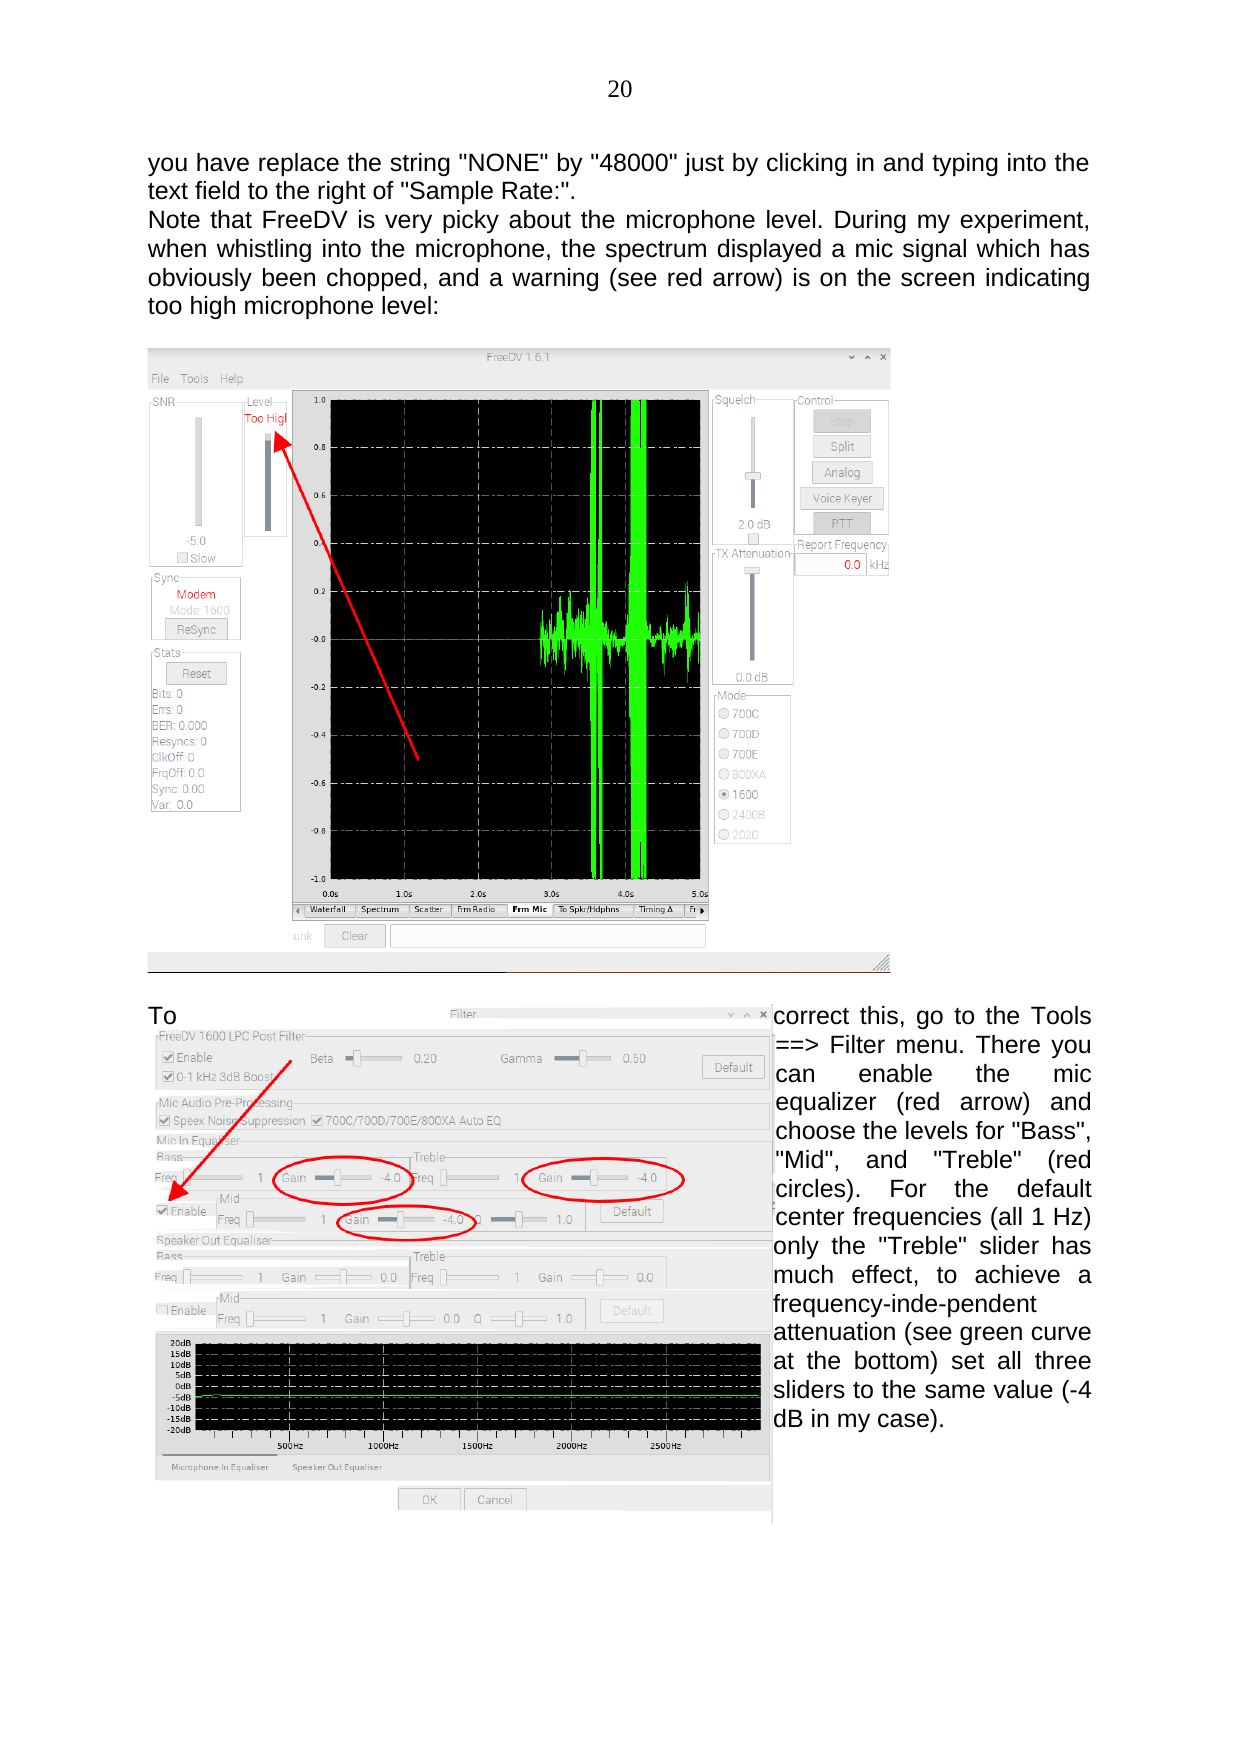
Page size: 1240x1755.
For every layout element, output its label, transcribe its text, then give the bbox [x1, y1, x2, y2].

text To correct this, go to the Tools ==> Filter menu. There you can enable the mic equalizer (red arrow) and choose the levels for "Bass", "Mid", and "Treble" (red circles). For the default center frequencies (all 1 Hz) only the "Treble" slider has much effect, to achieve a frequency-inde-pendent attenuation (see green curve at the bottom) set all three sliders to the same value (-4 dB in my case). [148, 1001, 1092, 1432]
text you have replace the string "NONE" by "48000" just by clicking in and typing into the text field to the right of "Sample Rate:". [148, 148, 1092, 205]
text Note that FreeDV is very picky about the microphone level. During my experiment, when whistling into the microphone, the spectrum displayed a mic signal which has obviously been chopped, and a warning (see red arrow) is on the screen indicating too high microphone level: [148, 205, 1092, 320]
